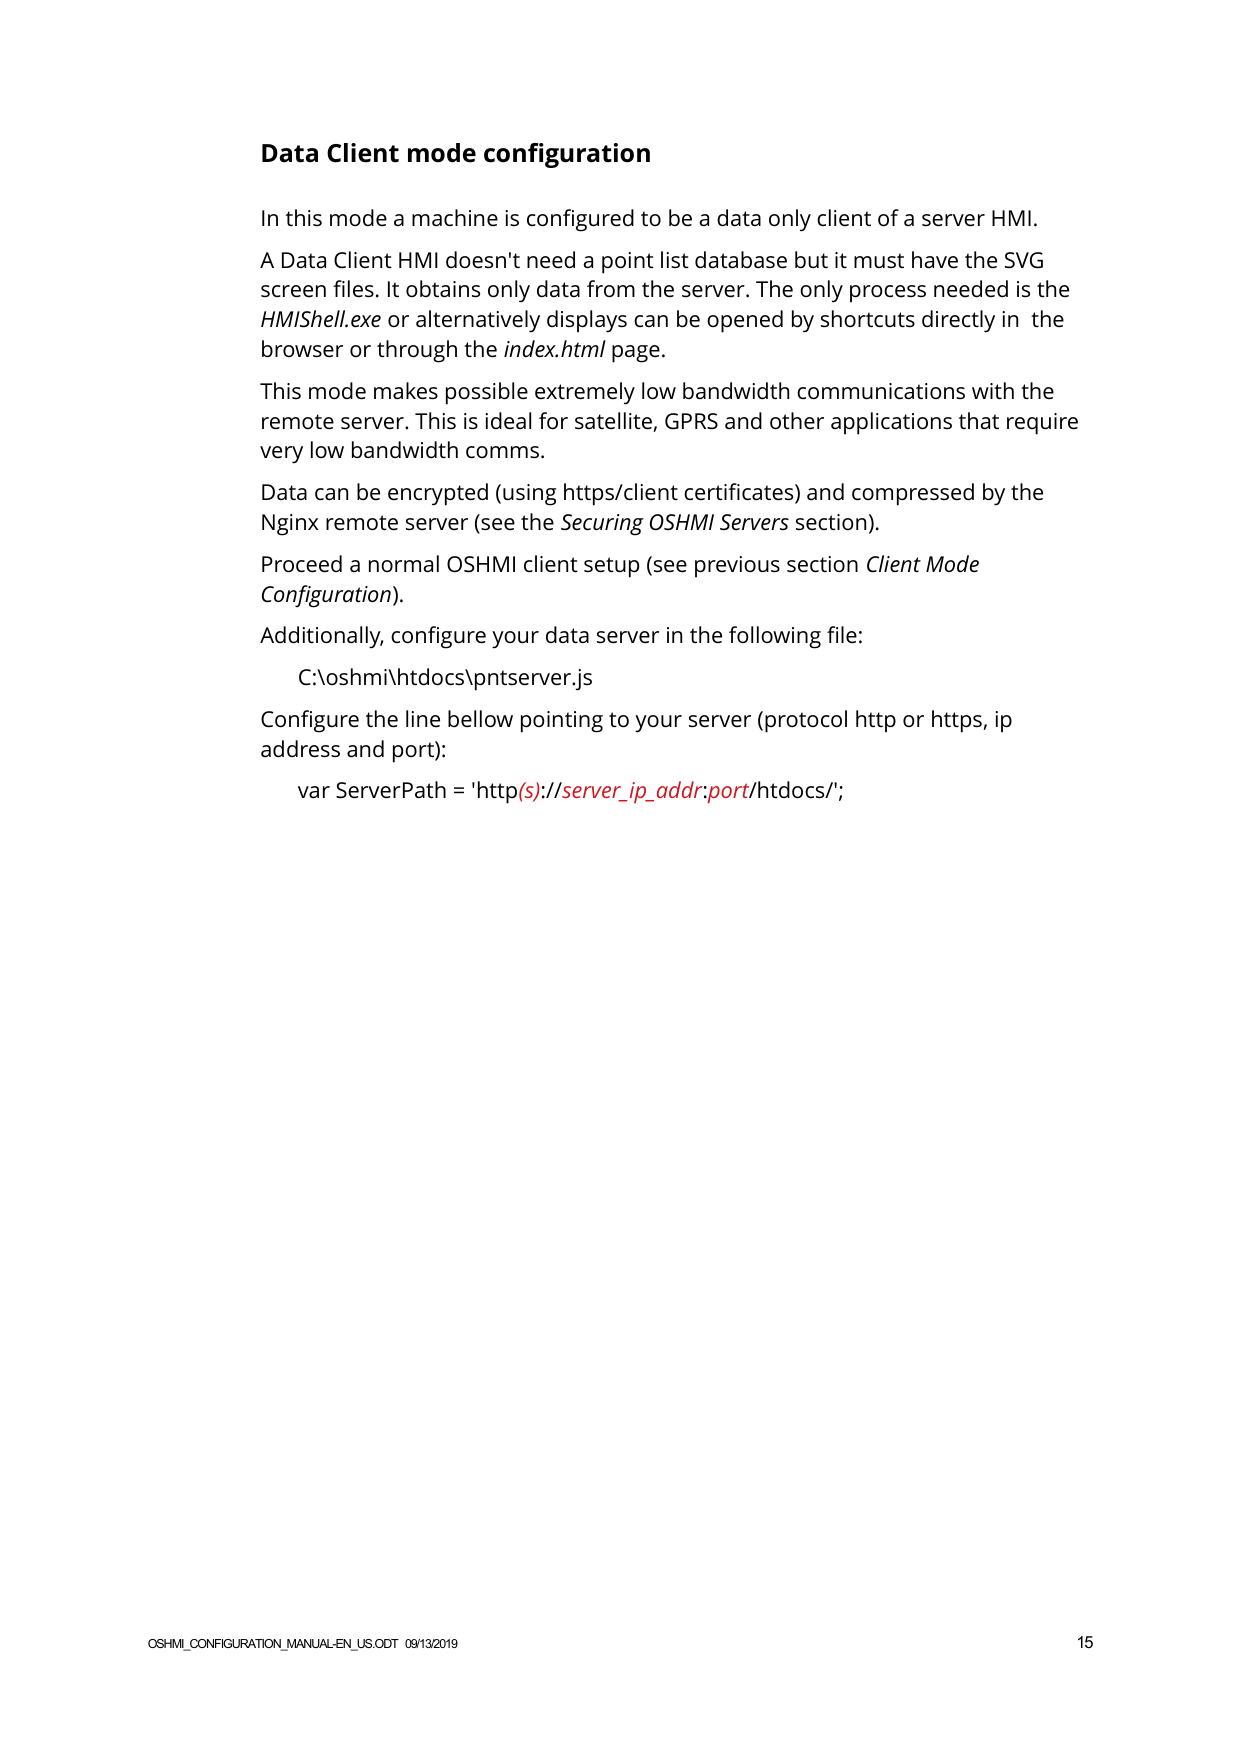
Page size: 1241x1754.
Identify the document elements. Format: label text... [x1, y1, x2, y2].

text Configure the line bellow pointing to your server (protocol http or https, ip address and port): [260, 704, 1093, 763]
text Additionally, configure your data server in the following file: [260, 620, 1093, 650]
text Data can be encrypted (using https/client certificates) and compressed by the Nginx remote server (see the Securing OSHMI Servers section). [260, 477, 1093, 537]
text In this mode a machine is configured to be a data only client of a server HMI. [260, 203, 1093, 233]
text Proceed a normal OSHMI client setup (see previous section Client Mode Configuration). [260, 549, 1093, 608]
text This mode makes possible extremely low bandwidth communications with the remote server. This is ideal for satellite, GPRS and other applications that require very low bandwidth comms. [260, 376, 1093, 465]
text var ServerPath = 'http(s)://server_ip_addr:port/htdocs/'; [260, 775, 1093, 805]
subtitle Data Client mode configuration [260, 136, 1093, 170]
text C:\oshmi\htdocs\pntserver.js [260, 662, 1093, 692]
text A Data Client HMI doesn't need a point list database but it must have the SVG screen files. It obtains only data from the server. The only process needed is the HMIShell.exe or alternatively displays can be opened by shortcuts directly in the browser or through the index.html page. [260, 245, 1093, 364]
